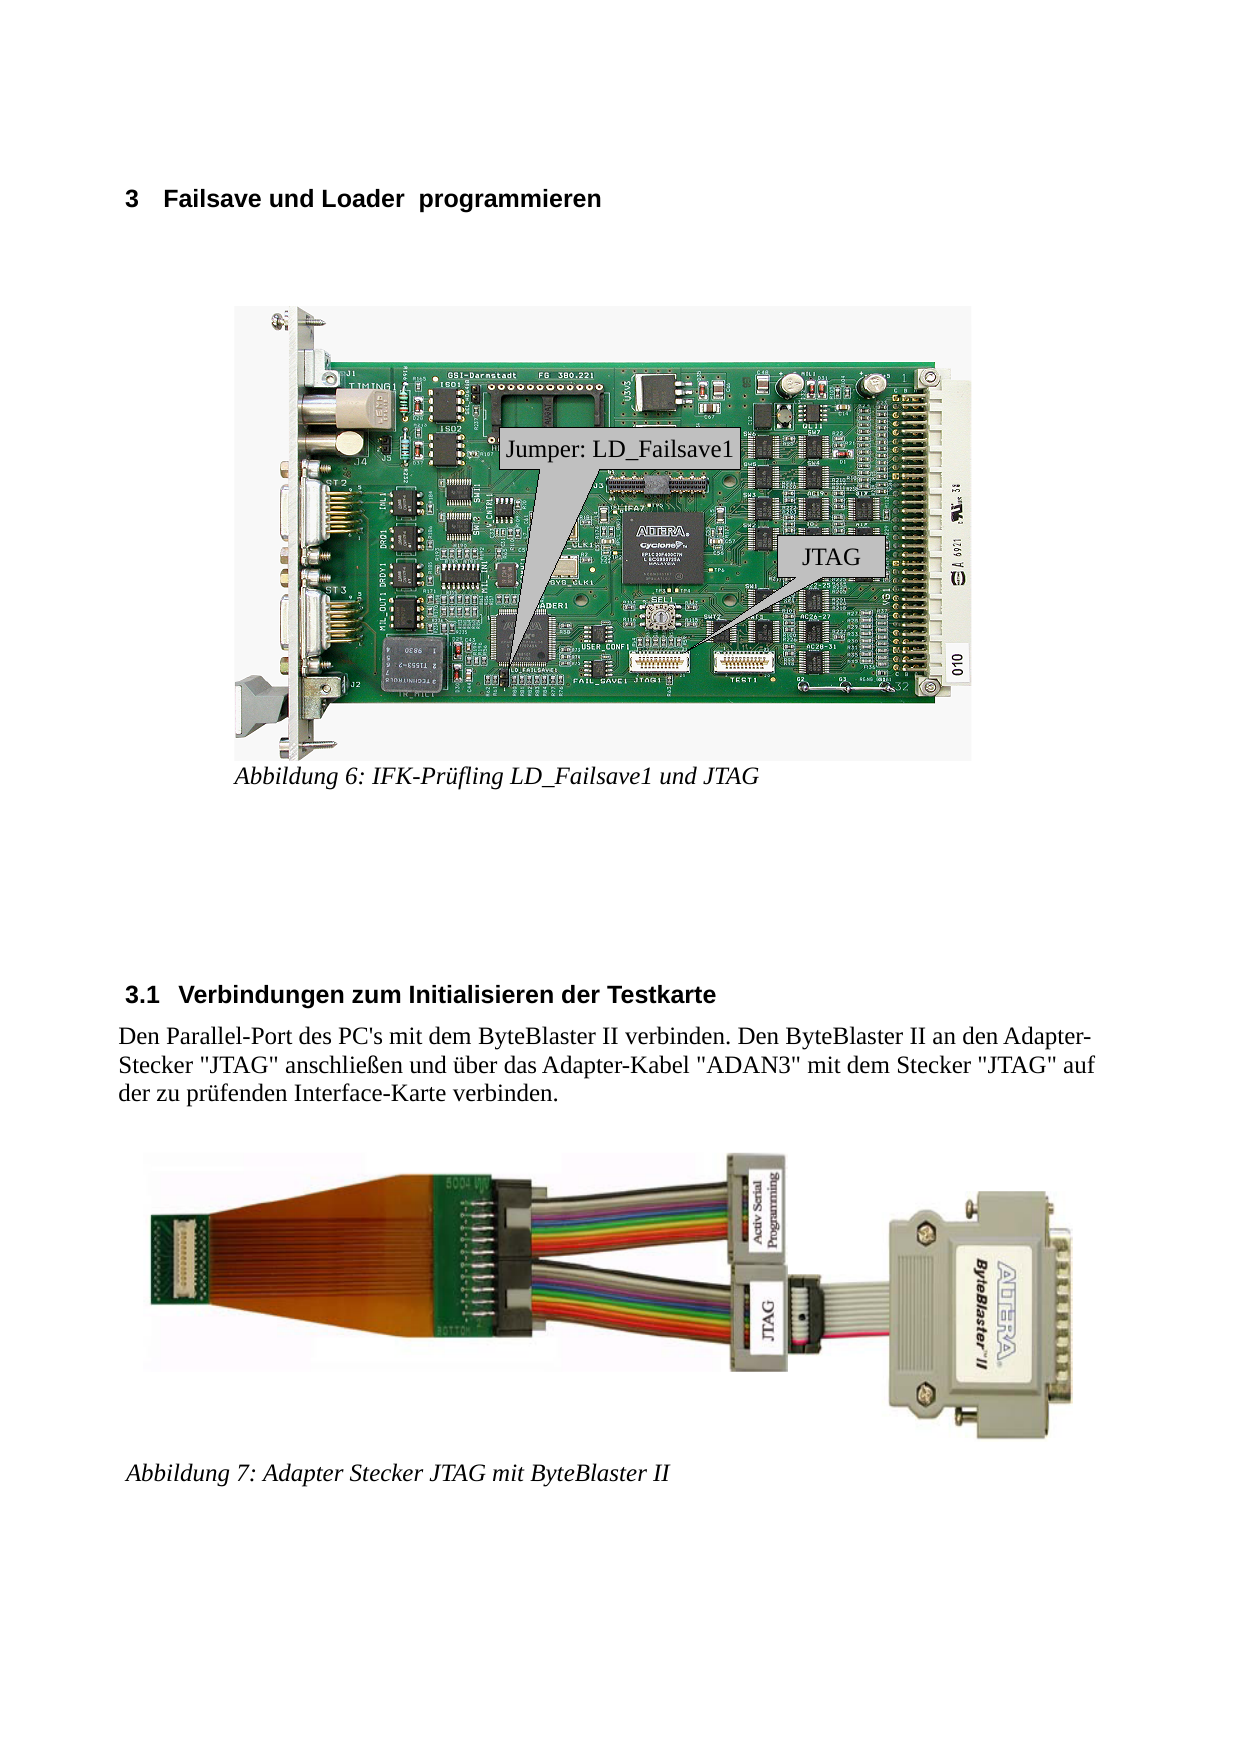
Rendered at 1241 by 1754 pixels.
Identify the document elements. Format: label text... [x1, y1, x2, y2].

text Abbildung 7: Adapter Stecker JTAG mit ByteBlaster II [126, 1459, 1114, 1487]
picture [234, 306, 972, 761]
picture [126, 1132, 1115, 1459]
text Den Parallel-Port des PC's mit dem ByteBlaster II verbinden. Den ByteBlaster II an den Adapter-Stecker "JTAG" anschließen und über das Adapter-Kabel "ADAN3" mit dem Stecker "JTAG" auf der zu prüfenden Interface-Karte verbinden. [118, 1021, 1122, 1107]
subtitle Failsave und Loader programmieren [118, 184, 1122, 213]
text Abbildung 6: IFK-Prüfling LD_Failsave1 und JTAG [234, 761, 972, 790]
subtitle Verbindungen zum Initialisieren der Testkarte [118, 980, 1122, 1008]
